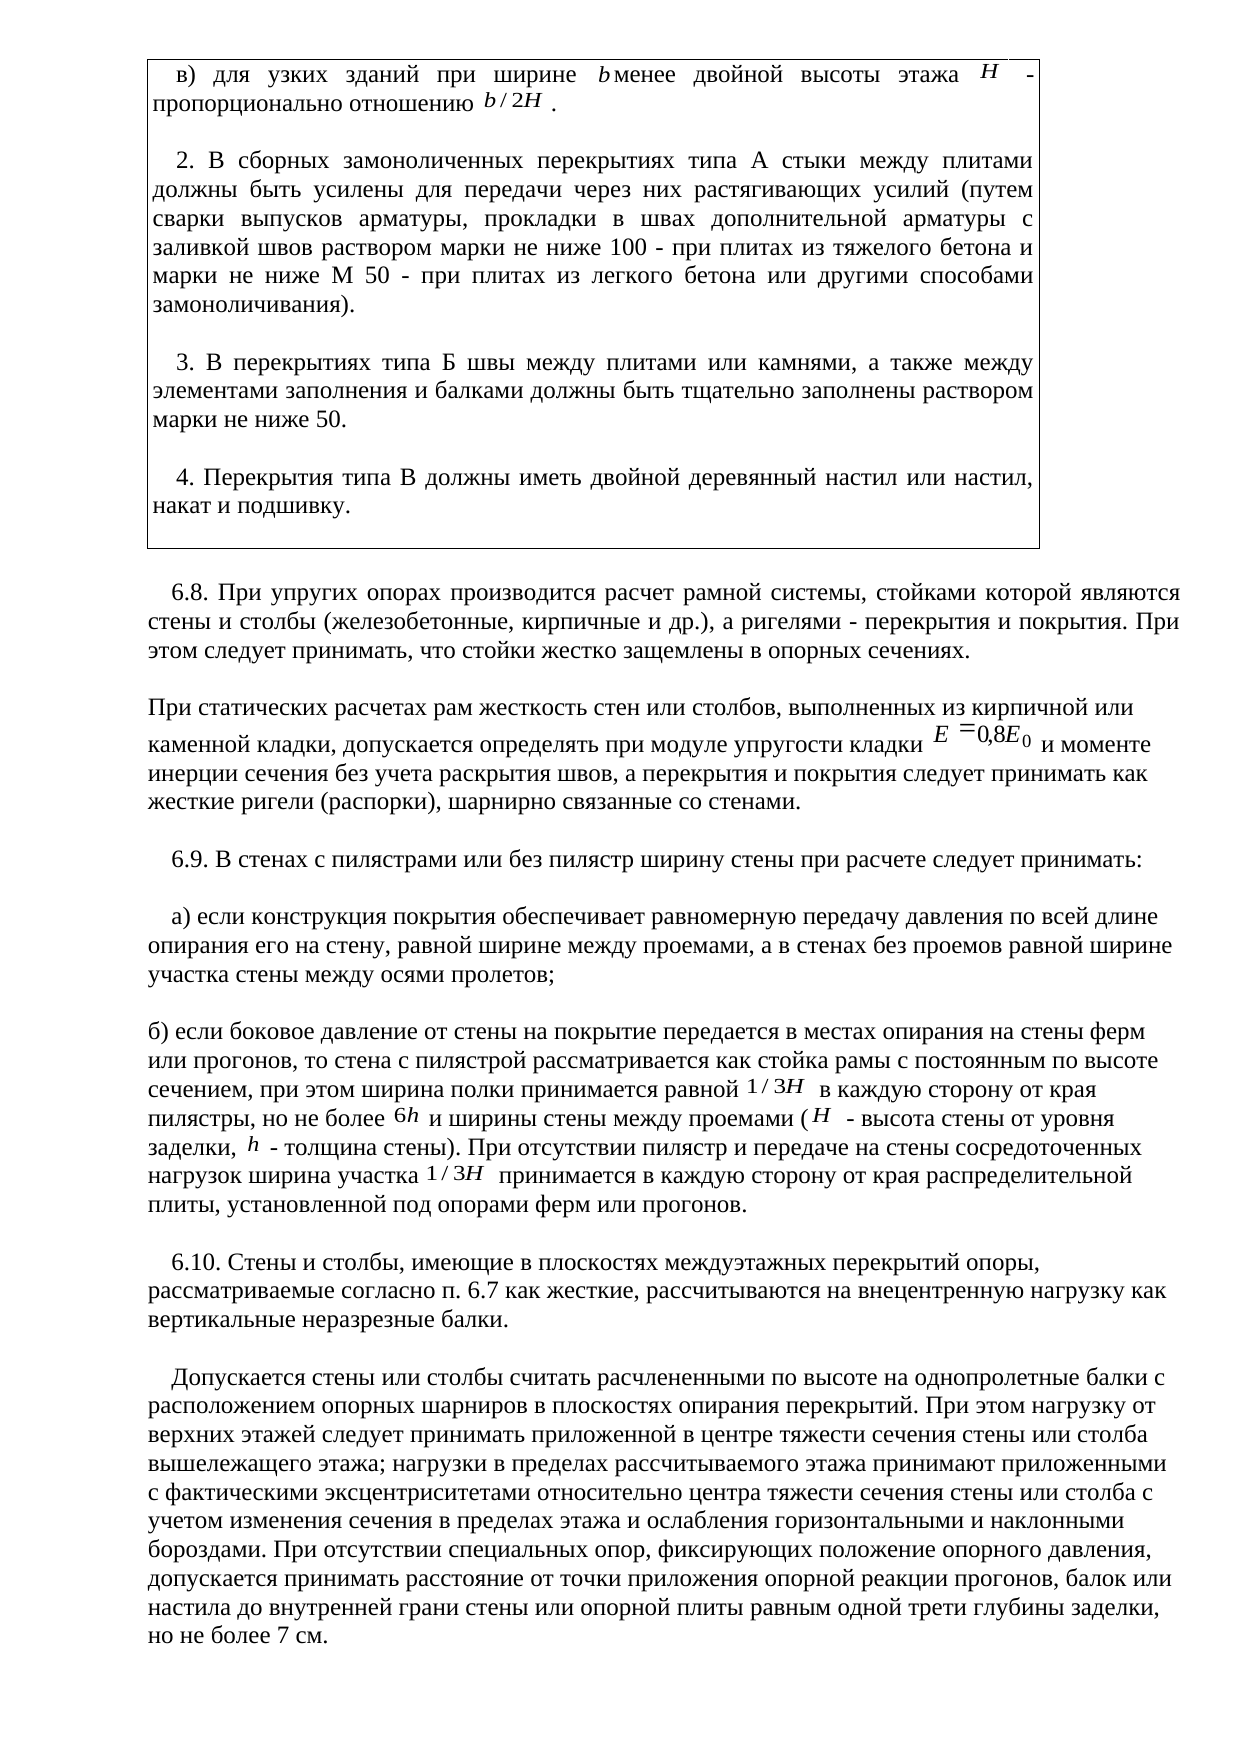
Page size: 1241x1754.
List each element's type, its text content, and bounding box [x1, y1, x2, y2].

text Допускается стены или столбы считать расчлененными по высоте на однопролетные балки с расположением опорных шарниров в плоскостях опирания перекрытий. При этом нагрузку от верхних этажей следует принимать приложенной в центре тяжести сечения стены или столба вышележащего этажа; нагрузки в пределах рассчитываемого этажа принимают приложенными с фактическими эксцентриситетами относительно центра тяжести сечения стены или столба с учетом изменения сечения в пределах этажа и ослабления горизонтальными и наклонными бороздами. При отсутствии специальных опор, фиксирующих положение опорного давления, допускается принимать расстояние от точки приложения опорной реакции прогонов, балок или настила до внутренней грани стены или опорной плиты равным одной трети глубины заделки, но не более 7 см. [148, 1362, 1181, 1649]
text а) если конструкция покрытия обеспечивает равномерную передачу давления по всей длине опирания его на стену, равной ширине между проемами, а в стенах без проемов равной ширине участка стены между осями пролетов; [148, 901, 1181, 988]
text б) если боковое давление от стены на покрытие передается в местах опирания на стены ферм или прогонов, то стена с пилястрой рассматривается как стойка рамы с постоянным по высоте сечением, при этом ширина полки принимается равной в каждую сторону от края пилястры, но не более и ширины стены между проемами ( - высота стены от уровня заделки, - толщина стены). При отсутствии пилястр и передаче на стены сосредоточенных нагрузок ширина участка принимается в каждую сторону от края распределительной плиты, установленной под опорами ферм или прогонов. [148, 1016, 1181, 1218]
text 6.8. При упругих опорах производится расчет рамной системы, стойками которой являются стены и столбы (железобетонные, кирпичные и др.), а ригелями - перекрытия и покрытия. При этом следует принимать, что стойки жестко защемлены в опорных сечениях. [148, 577, 1181, 663]
table_cell в) для узких зданий при ширине менее двойной высоты этажа - пропорционально отношению . 2. В сборных замоноличенных перекрытиях типа А стыки между плитами должны быть усилены для передачи через них растягивающих усилий (путем сварки выпусков арматуры, прокладки в швах дополнительной арматуры с заливкой швов раствором марки не ниже 100 - при плитах из тяжелого бетона и марки не ниже М 50 - при плитах из легкого бетона или другими способами замоноличивания). 3. В перекрытиях типа Б швы между плитами или камнями, а также между элементами заполнения и балками должны быть тщательно заполнены раствором марки не ниже 50. 4. Перекрытия типа В должны иметь двойной деревянный настил или настил, накат и подшивку. [148, 59, 1039, 548]
text 6.9. В стенах с пилястрами или без пилястр ширину стены при расчете следует принимать: [148, 844, 1181, 873]
text 6.10. Стены и столбы, имеющие в плоскостях междуэтажных перекрытий опоры, рассматриваемые согласно п. 6.7 как жесткие, рассчитываются на внецентренную нагрузку как вертикальные неразрезные балки. [148, 1247, 1181, 1333]
text При статических расчетах рам жесткость стен или столбов, выполненных из кирпичной или каменной кладки, допускается определять при модуле упругости кладки и моменте инерции сечения без учета раскрытия швов, а перекрытия и покрытия следует принимать как жесткие ригели (распорки), шарнирно связанные со стенами. [148, 692, 1181, 815]
